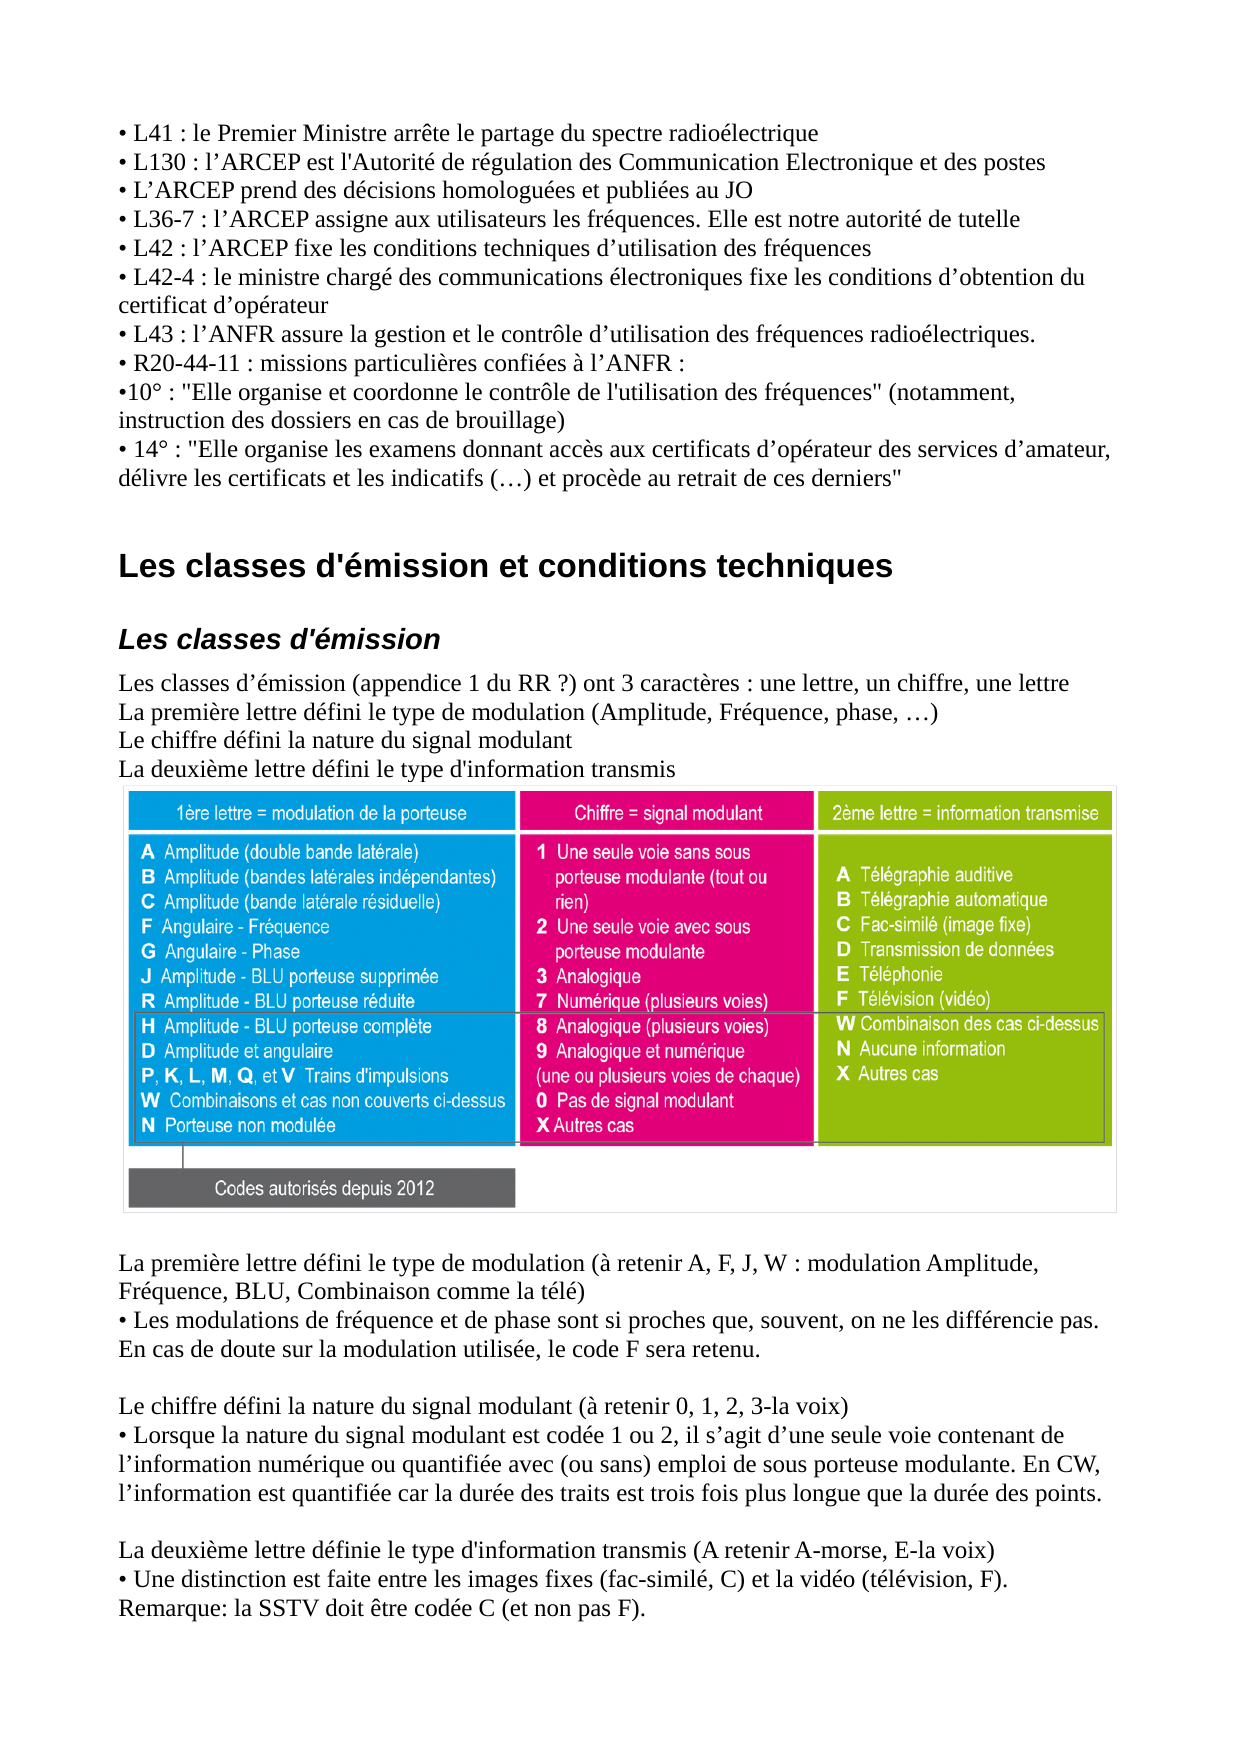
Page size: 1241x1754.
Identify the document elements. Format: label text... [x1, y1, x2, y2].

picture [118, 782, 1123, 1219]
text • L’ARCEP prend des décisions homologuées et publiées au JO [118, 176, 1122, 204]
text La deuxième lettre défini le type d'information transmis [118, 754, 1122, 782]
text • L43 : l’ANFR assure la gestion et le contrôle d’utilisation des fréquences radioélectriques. [118, 319, 1122, 348]
text • L42 : l’ARCEP fixe les conditions techniques d’utilisation des fréquences [118, 233, 1122, 262]
text • Une distinction est faite entre les images fixes (fac-similé, C) et la vidéo (télévision, F). Remarque: la SSTV doit être codée C (et non pas F). [118, 1564, 1122, 1621]
text • L36-7 : l’ARCEP assigne aux utilisateurs les fréquences. Elle est notre autorité de tutelle [118, 204, 1122, 233]
text Le chiffre défini la nature du signal modulant (à retenir 0, 1, 2, 3-la voix) [118, 1391, 1122, 1420]
text • L41 : le Premier Ministre arrête le partage du spectre radioélectrique [118, 118, 1122, 147]
text La deuxième lettre définie le type d'information transmis (A retenir A-morse, E-la voix) [118, 1535, 1122, 1564]
subtitle Les classes d'émission [118, 622, 1122, 655]
text La première lettre défini le type de modulation (Amplitude, Fréquence, phase, …) [118, 697, 1122, 725]
text Les classes d’émission (appendice 1 du RR ?) ont 3 caractères : une lettre, un chiffre, une lettre [118, 668, 1122, 697]
text • R20-44-11 : missions particulières confiées à l’ANFR : [118, 348, 1122, 377]
text •10° : "Elle organise et coordonne le contrôle de l'utilisation des fréquences" (notamment, instruction des dossiers en cas de brouillage) [118, 377, 1122, 434]
text • Lorsque la nature du signal modulant est codée 1 ou 2, il s’agit d’une seule voie contenant de l’information numérique ou quantifiée avec (ou sans) emploi de sous porteuse modulante. En CW, l’information est quantifiée car la durée des traits est trois fois plus longue que la durée des points. [118, 1420, 1122, 1506]
text • L130 : l’ARCEP est l'Autorité de régulation des Communication Electronique et des postes [118, 147, 1122, 176]
subtitle Les classes d'émission et conditions techniques [118, 546, 1122, 584]
text • L42-4 : le ministre chargé des communications électroniques fixe les conditions d’obtention du certificat d’opérateur [118, 262, 1122, 319]
text • Les modulations de fréquence et de phase sont si proches que, souvent, on ne les différencie pas. En cas de doute sur la modulation utilisée, le code F sera retenu. [118, 1305, 1122, 1363]
text Le chiffre défini la nature du signal modulant [118, 725, 1122, 754]
text • 14° : "Elle organise les examens donnant accès aux certificats d’opérateur des services d’amateur, délivre les certificats et les indicatifs (…) et procède au retrait de ces derniers" [118, 434, 1122, 492]
text La première lettre défini le type de modulation (à retenir A, F, J, W : modulation Amplitude, Fréquence, BLU, Combinaison comme la télé) [118, 1248, 1122, 1305]
